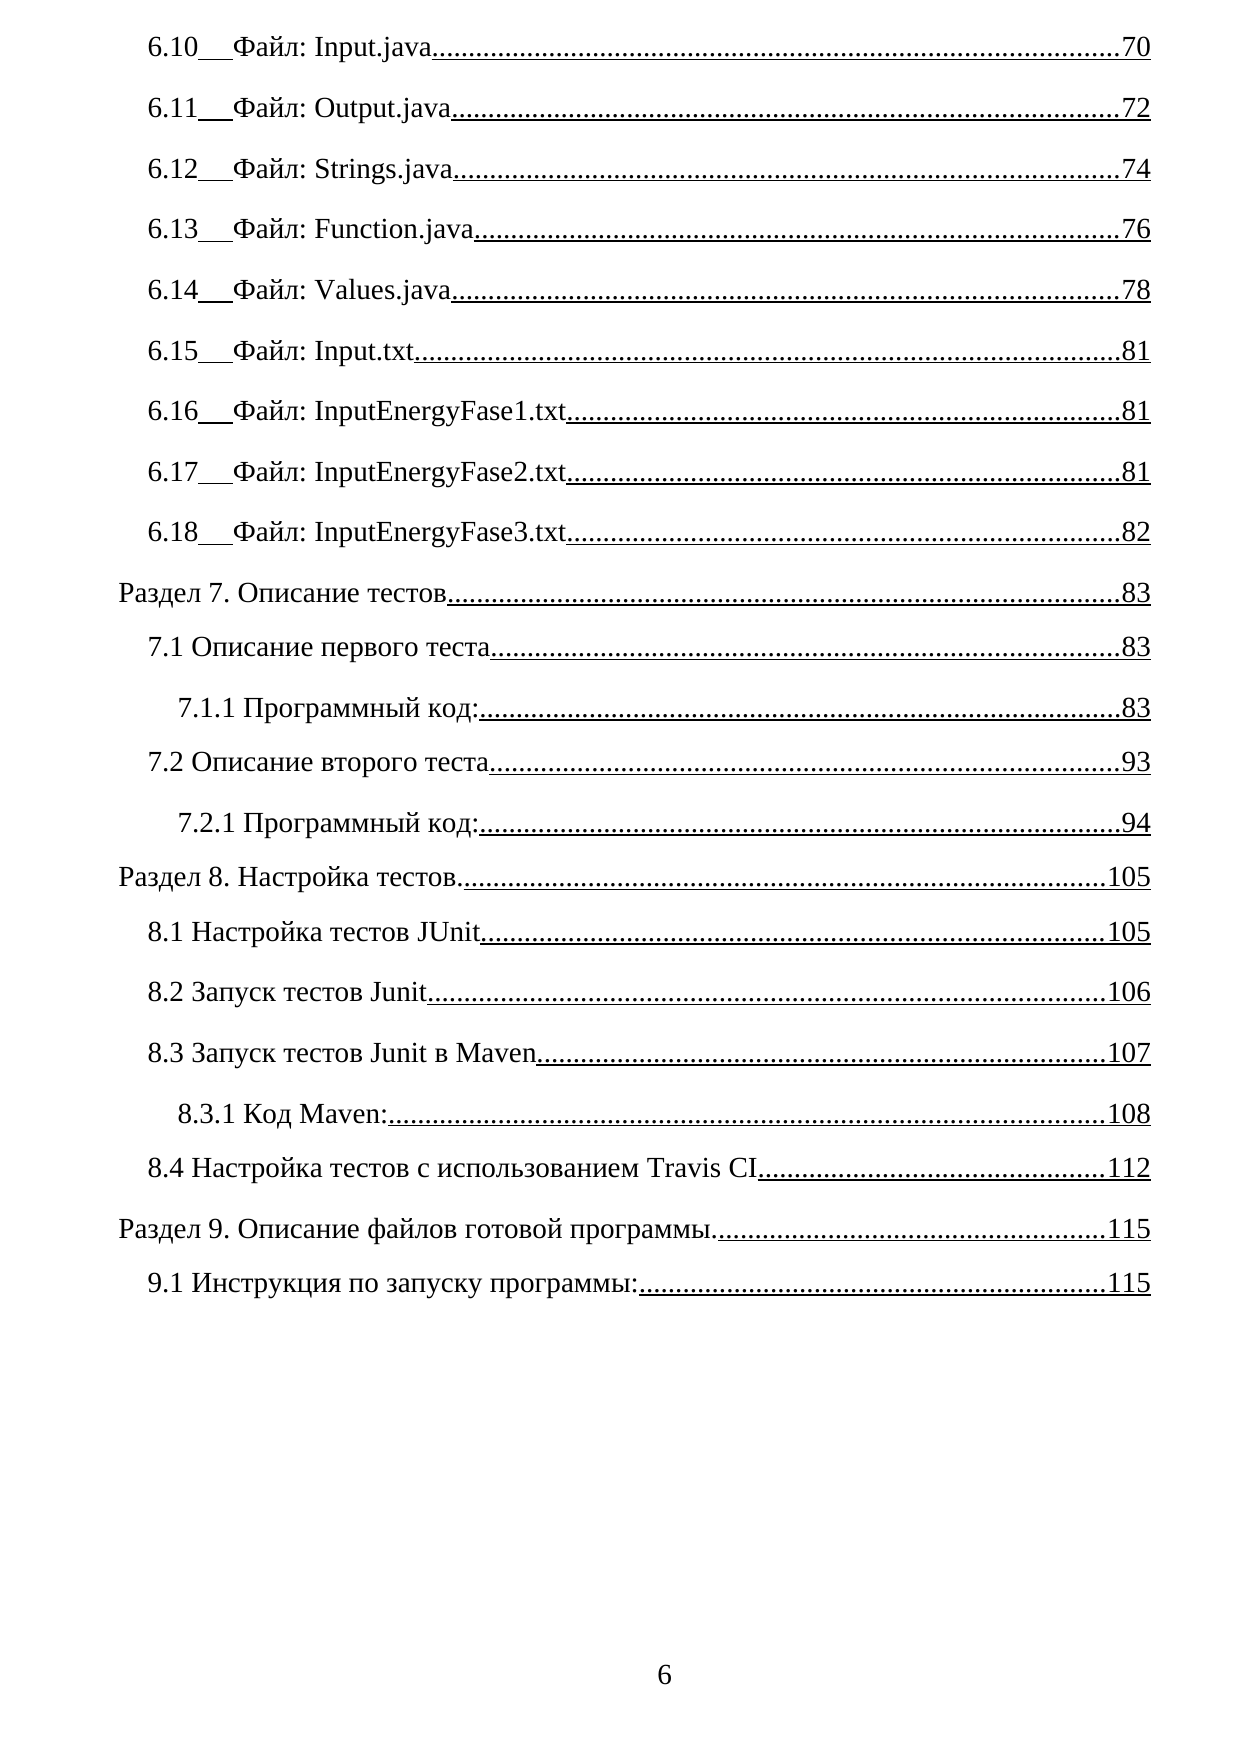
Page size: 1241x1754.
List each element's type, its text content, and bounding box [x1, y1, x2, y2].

text 6.13 Файл: Function.java 76 [147, 211, 1211, 245]
text 6.12 Файл: Strings.java 74 [147, 151, 1211, 184]
text 6.10 Файл: Input.java 70 [147, 29, 1211, 63]
text 8.2 Запуск тестов Junit 106 [147, 974, 1211, 1008]
text Раздел 7. Описание тестов 83 [118, 575, 1211, 609]
text 7.1 Описание первого теста 83 [147, 629, 1211, 663]
text 9.1 Инструкция по запуску программы: 115 [147, 1265, 1211, 1299]
text 8.3 Запуск тестов Junit в Maven 107 [147, 1035, 1211, 1069]
text 6.16 Файл: InputEnergyFase1.txt 81 [147, 393, 1211, 427]
text 6.14 Файл: Values.java 78 [147, 272, 1211, 306]
text 8.3.1 Код Maven: 108 [177, 1096, 1211, 1129]
text 7.2 Описание второго теста 93 [147, 744, 1211, 778]
text 6.15 Файл: Input.txt 81 [147, 333, 1211, 366]
text 7.2.1 Программный код: 94 [177, 805, 1211, 839]
text 7.1.1 Программный код: 83 [177, 690, 1211, 724]
text 6.18 Файл: InputEnergyFase3.txt 82 [147, 514, 1211, 548]
text Раздел 9. Описание файлов готовой программы. 115 [118, 1211, 1211, 1244]
text 8.1 Настройка тестов JUnit 105 [147, 914, 1211, 947]
text 6.11 Файл: Output.java 72 [147, 90, 1211, 124]
text 6.17 Файл: InputEnergyFase2.txt 81 [147, 454, 1211, 487]
text Раздел 8. Настройка тестов. 105 [118, 859, 1211, 893]
text 8.4 Настройка тестов с использованием Travis CI 112 [147, 1150, 1211, 1184]
